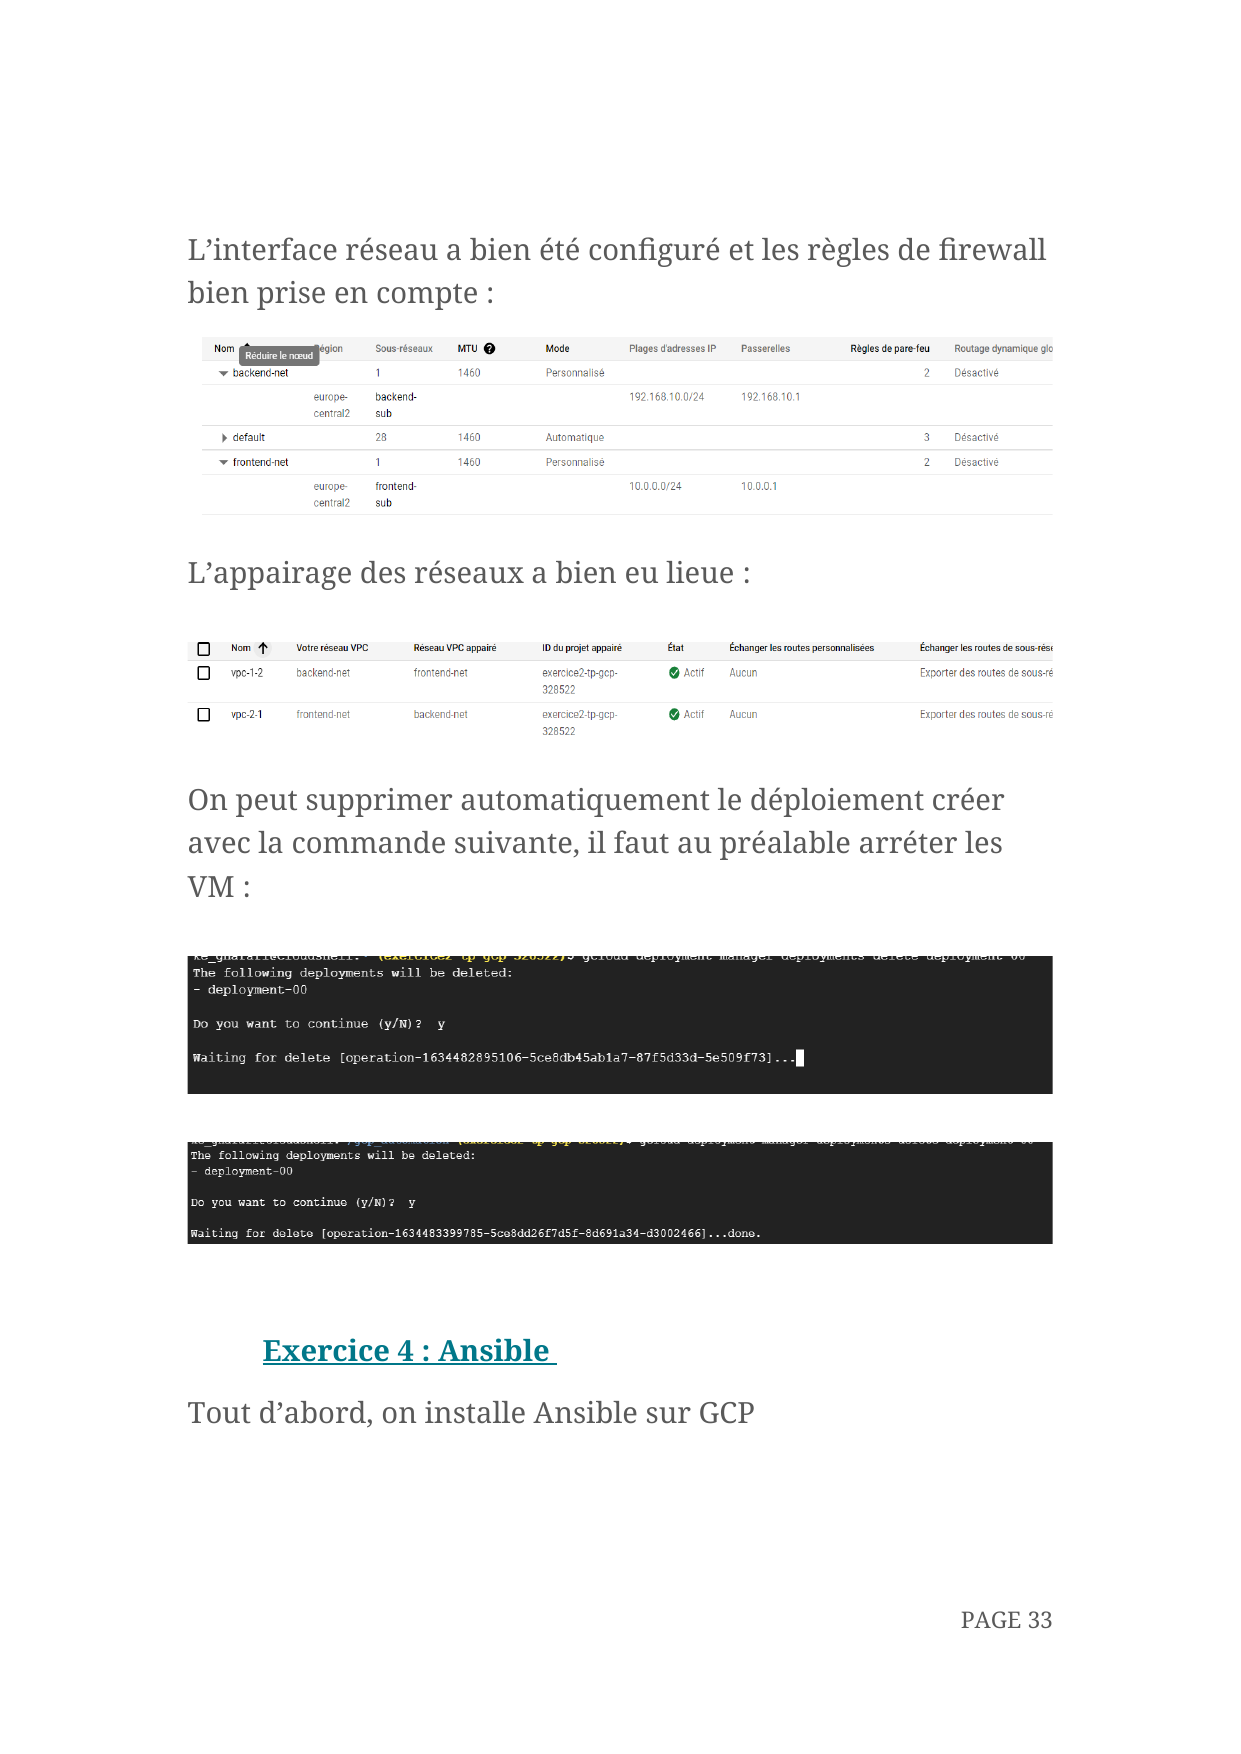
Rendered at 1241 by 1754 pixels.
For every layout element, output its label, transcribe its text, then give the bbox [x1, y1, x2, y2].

text On peut supprimer automatiquement le déploiement créer avec la commande suivante, il faut au préalable arréter les VM : [187, 779, 1053, 906]
text L’appairage des réseaux a bien eu lieue : [187, 553, 1053, 592]
subtitle Exercice 4 : Ansible [187, 1330, 1053, 1369]
text L’interface réseau a bien été configuré et les règles de firewall bien prise en compte : [187, 229, 1053, 327]
text Tout d’abord, on installe Ansible sur GCP [187, 1392, 1053, 1432]
